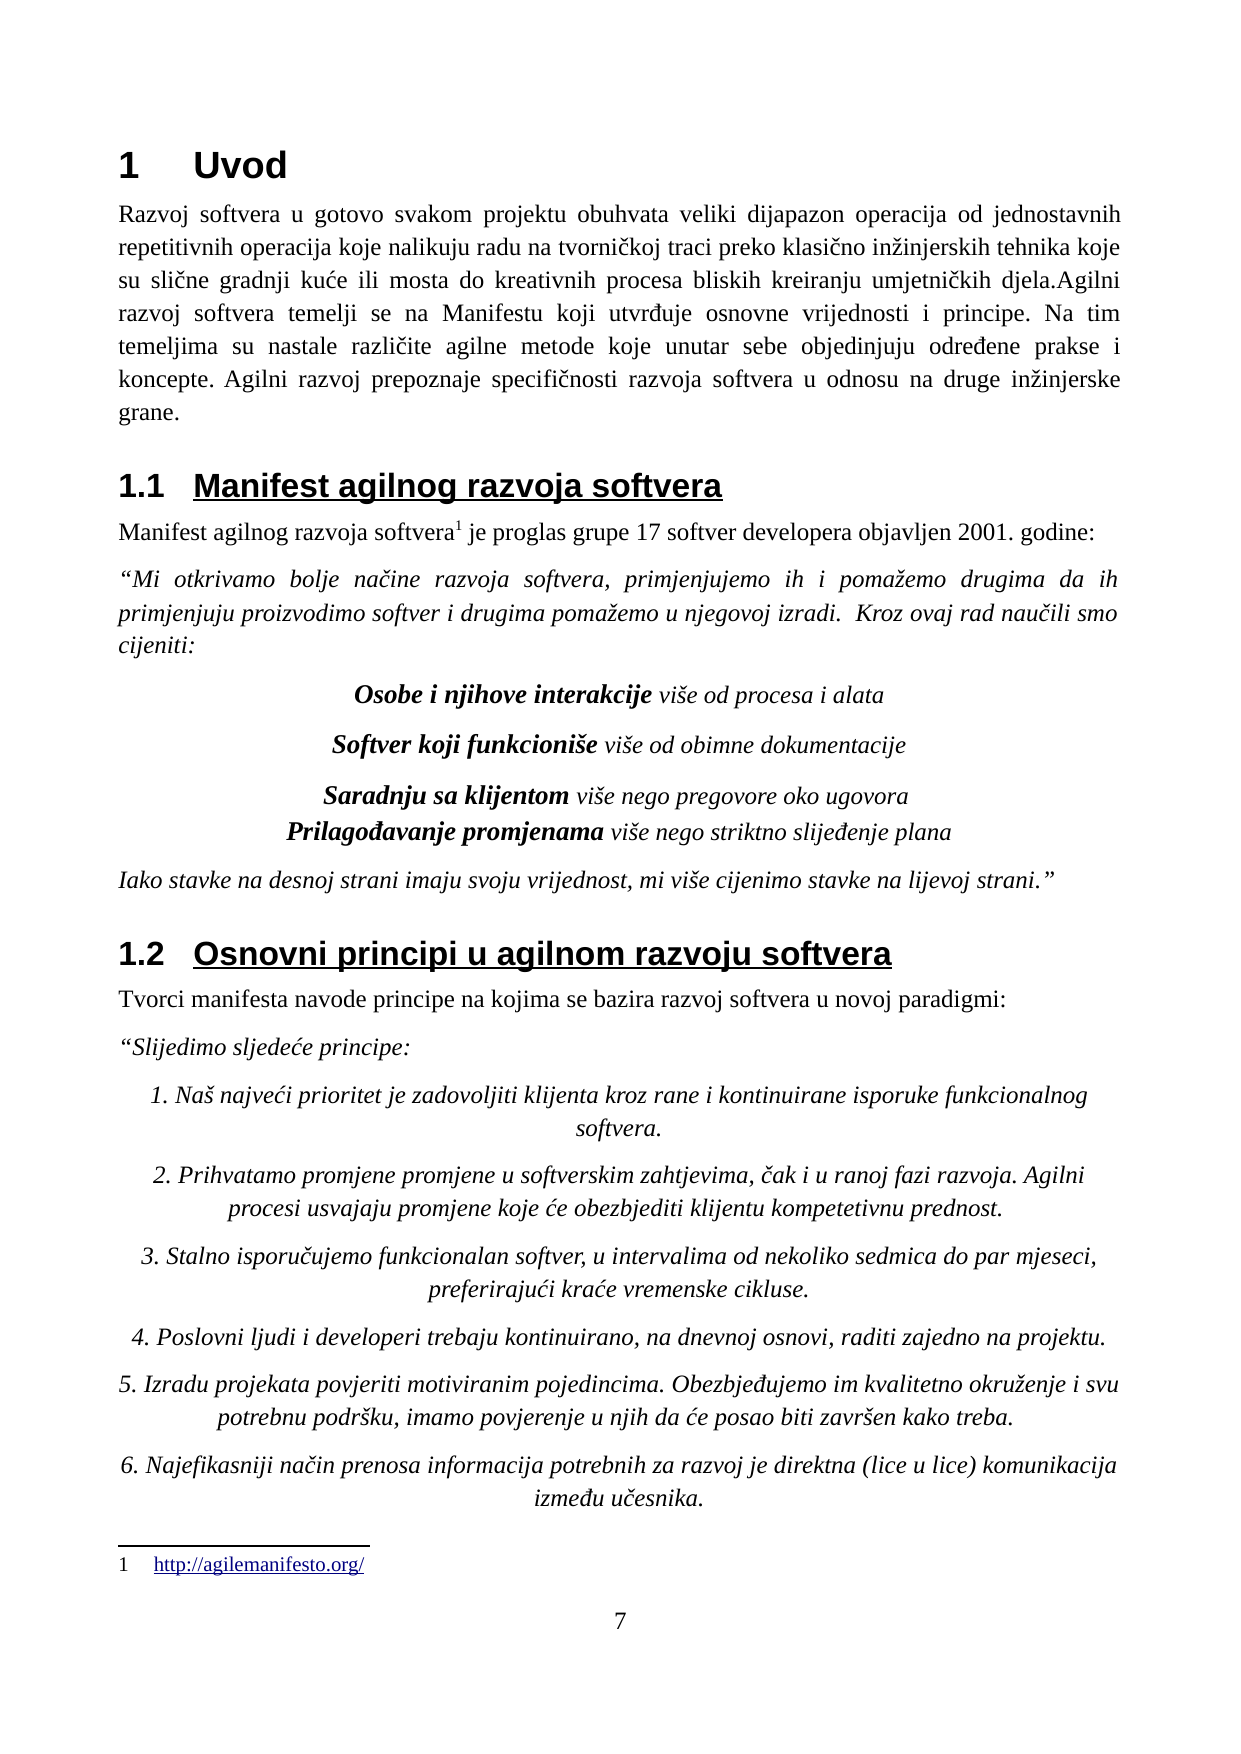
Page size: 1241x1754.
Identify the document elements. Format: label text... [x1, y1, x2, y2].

text “Slijedimo sljedeće principe: [118, 1032, 1122, 1061]
text 4. Poslovni ljudi i developeri trebaju kontinuirano, na dnevnoj osnovi, raditi zajedno na projektu. [118, 1322, 1122, 1350]
text 5. Izradu projekata povjeriti motiviranim pojedincima. Obezbjeđujemo im kvalitetno okruženje i svu potrebnu podršku, imamo povjerenje u njih da će posao biti završen kako treba. [118, 1369, 1122, 1431]
text Saradnju sa klijentom više nego pregovore oko ugovora Prilagođavanje promjenama više nego striktno slijeđenje plana [118, 779, 1122, 846]
text Manifest agilnog razvoja softvera je proglas grupe 17 softver developera objavljen 2001. godine: [118, 517, 1122, 546]
text Tvorci manifesta navode principe na kojima se bazira razvoj softvera u novoj paradigmi: [118, 984, 1122, 1013]
text Razvoj softvera u gotovo svakom projektu obuhvata veliki dijapazon operacija od jednostavnih repetitivnih operacija koje nalikuju radu na tvorničkoj traci preko klasično inžinjerskih tehnika koje su slične gradnji kuće ili mosta do kreativnih procesa bliskih kreiranju umjetničkih djela.Agilni razvoj softvera temelji se na Manifestu koji utvrđuje osnovne vrijednosti i principe. Na tim temeljima su nastale različite agilne metode koje unutar sebe objedinjuju određene prakse i koncepte. Agilni razvoj prepoznaje specifičnosti razvoja softvera u odnosu na druge inžinjerske grane. [118, 199, 1122, 426]
subtitle Uvod [118, 143, 1122, 187]
text 3. Stalno isporučujemo funkcionalan softver, u intervalima od nekoliko sedmica do par mjeseci, preferirajući kraće vremenske cikluse. [118, 1241, 1122, 1303]
subtitle Manifest agilnog razvoja softvera [118, 466, 1122, 504]
text 6. Najefikasniji način prenosa informacija potrebnih za razvoj je direktna (lice u lice) komunikacija između učesnika. [118, 1450, 1122, 1512]
text Softver koji funkcioniše više od obimne dokumentacije [118, 728, 1122, 760]
text “Mi otkrivamo bolje načine razvoja softvera, primjenjujemo ih i pomažemo drugima da ih primjenjuju proizvodimo softver i drugima pomažemo u njegovoj izradi. Kroz ovaj rad naučili smo cijeniti: [118, 564, 1122, 659]
text 1. Naš najveći prioritet je zadovoljiti klijenta kroz rane i kontinuirane isporuke funkcionalnog softvera. [118, 1080, 1122, 1141]
text Osobe i njihove interakcije više od procesa i alata [118, 678, 1122, 709]
text Iako stavke na desnoj strani imaju svoju vrijednost, mi više cijenimo stavke na lijevoj strani.” [118, 865, 1122, 894]
text http://agilemanifesto.org/ [118, 1552, 1122, 1576]
text 2. Prihvatamo promjene promjene u softverskim zahtjevima, čak i u ranoj fazi razvoja. Agilni procesi usvajaju promjene koje će obezbjediti klijentu kompetetivnu prednost. [118, 1160, 1122, 1222]
subtitle Osnovni principi u agilnom razvoju softvera [118, 933, 1122, 972]
